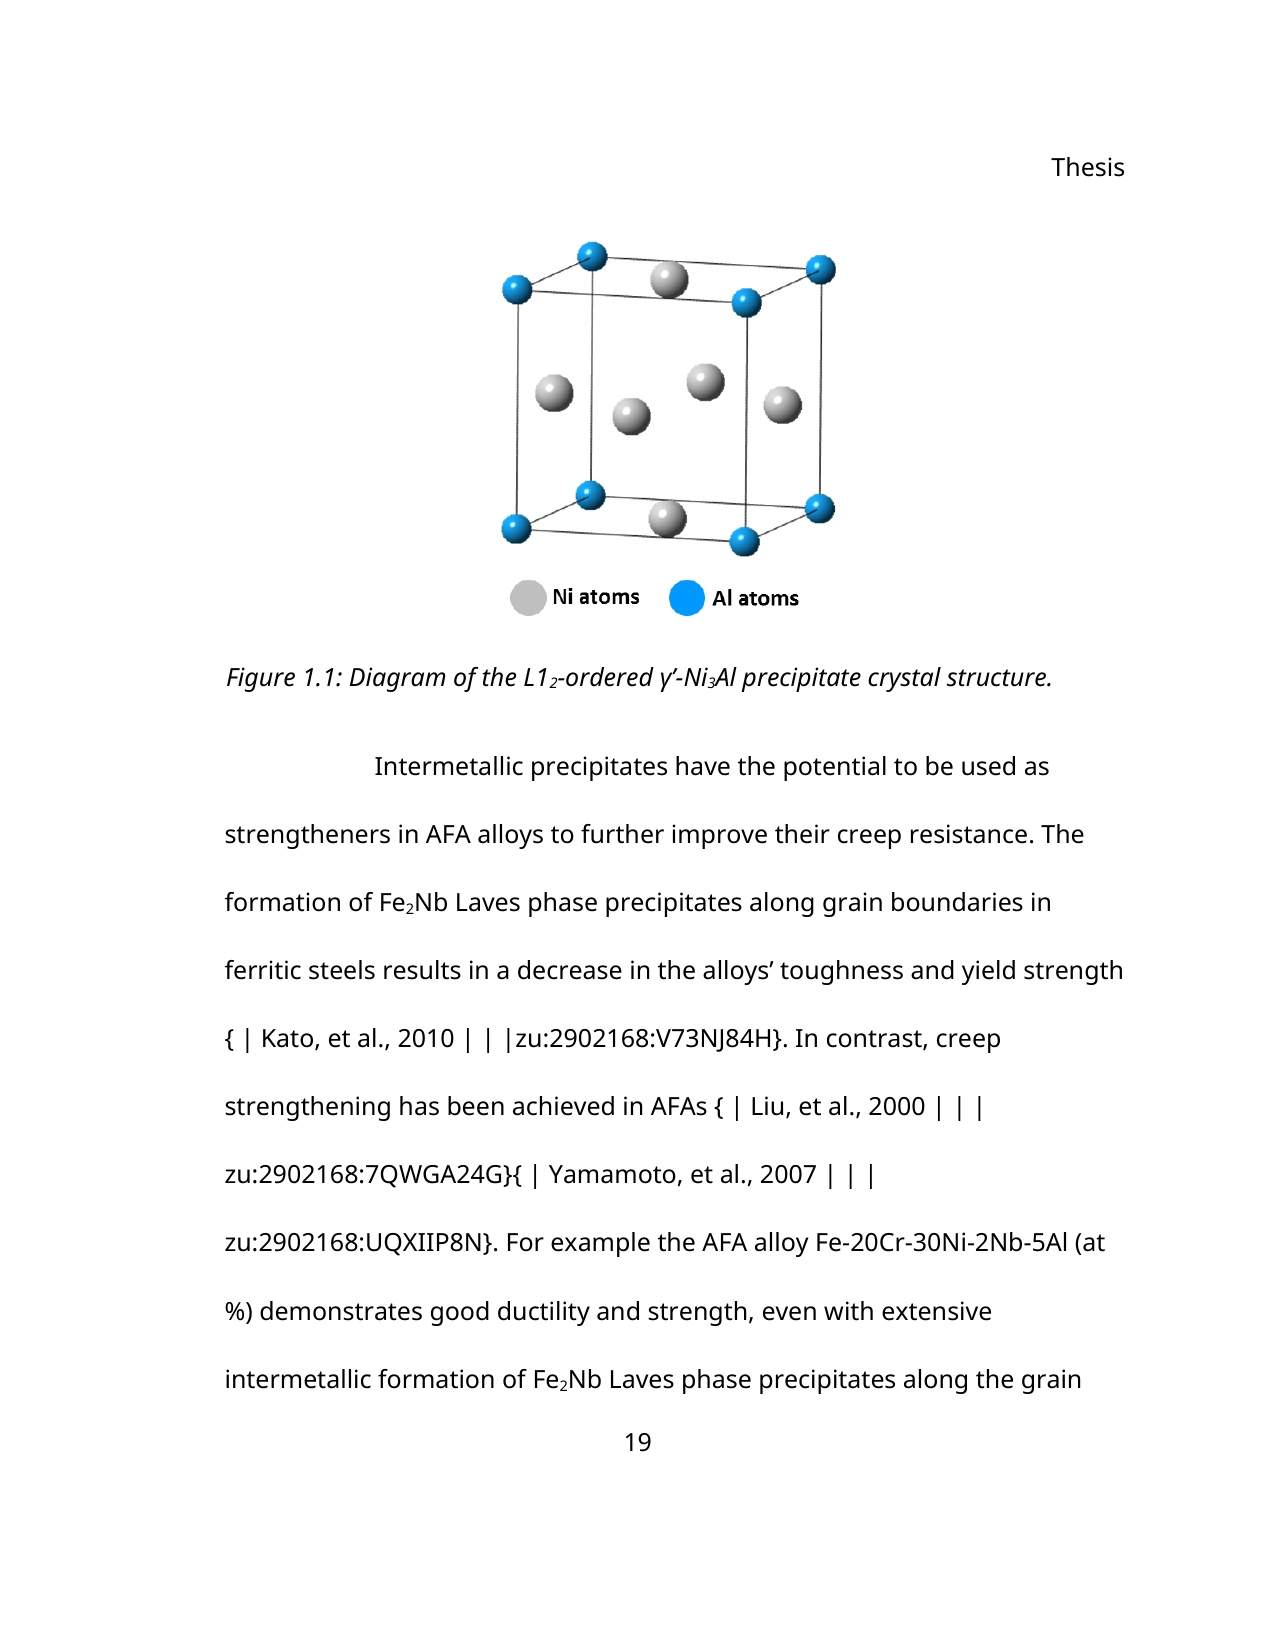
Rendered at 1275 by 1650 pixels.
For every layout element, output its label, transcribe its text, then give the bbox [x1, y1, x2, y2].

text Figure 1.1: Diagram of the L12-ordered γ’-Ni3Al precipitate crystal structure. [225, 659, 1125, 693]
text Intermetallic precipitates have the potential to be used as strengtheners in AFA alloys to further improve their creep resistance. The formation of Fe2Nb Laves phase precipitates along grain boundaries in ferritic steels results in a decrease in the alloys’ toughness and yield strength { | Kato, et al., 2010 | | |zu:2902168:V73NJ84H}. In contrast, creep strengthening has been achieved in AFAs { | Liu, et al., 2000 | | |zu:2902168:7QWGA24G}{ | Yamamoto, et al., 2007 | | |zu:2902168:UQXIIP8N}. For example the AFA alloy Fe-20Cr-30Ni-2Nb-5Al (at%) demonstrates good ductility and strength, even with extensive intermetallic formation of Fe2Nb Laves phase precipitates along the grain [224, 748, 1125, 1395]
picture [482, 225, 868, 626]
